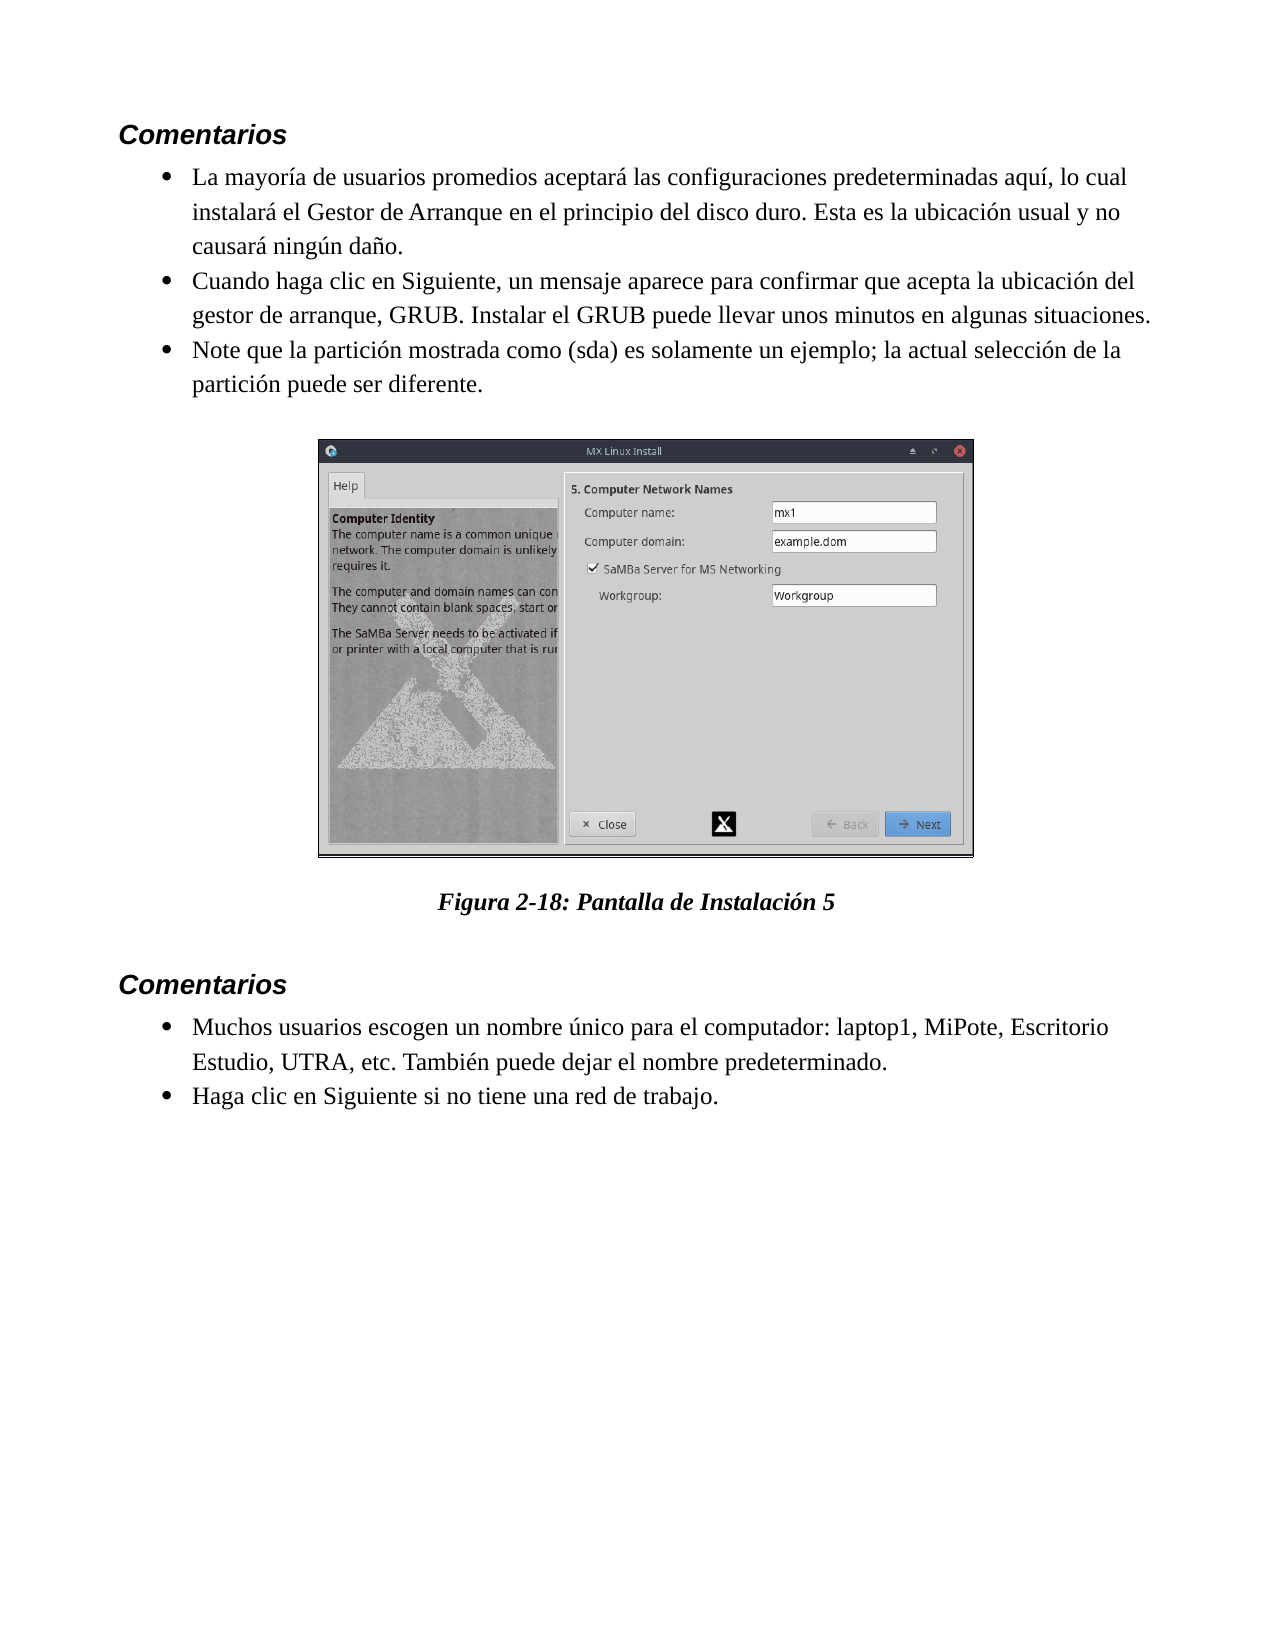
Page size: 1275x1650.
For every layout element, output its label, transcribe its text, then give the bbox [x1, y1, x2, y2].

list Note que la partición mostrada como (sda) es solamente un ejemplo; la actual selección de la partición puede ser diferente. [162, 335, 1157, 398]
list Haga clic en Siguiente si no tiene una red de trabajo. [162, 1081, 1157, 1110]
subtitle Comentarios [118, 968, 1157, 1000]
list La mayoría de usuarios promedios aceptará las configuraciones predeterminadas aquí, lo cual instalará el Gestor de Arranque en el principio del disco duro. Esta es la ubicación usual y no causará ningún daño. [162, 162, 1157, 260]
subtitle Comentarios [118, 118, 1157, 150]
list Muchos usuarios escogen un nombre único para el computador: laptop1, MiPote, Escritorio Estudio, UTRA, etc. También puede dejar el nombre predeterminado. [162, 1012, 1157, 1076]
picture [319, 440, 972, 856]
text Figura 2-18: Pantalla de Instalación 5 [118, 887, 1157, 915]
list Cuando haga clic en Siguiente, un mensaje aparece para confirmar que acepta la ubicación del gestor de arranque, GRUB. Instalar el GRUB puede llevar unos minutos en algunas situaciones. [162, 266, 1157, 329]
